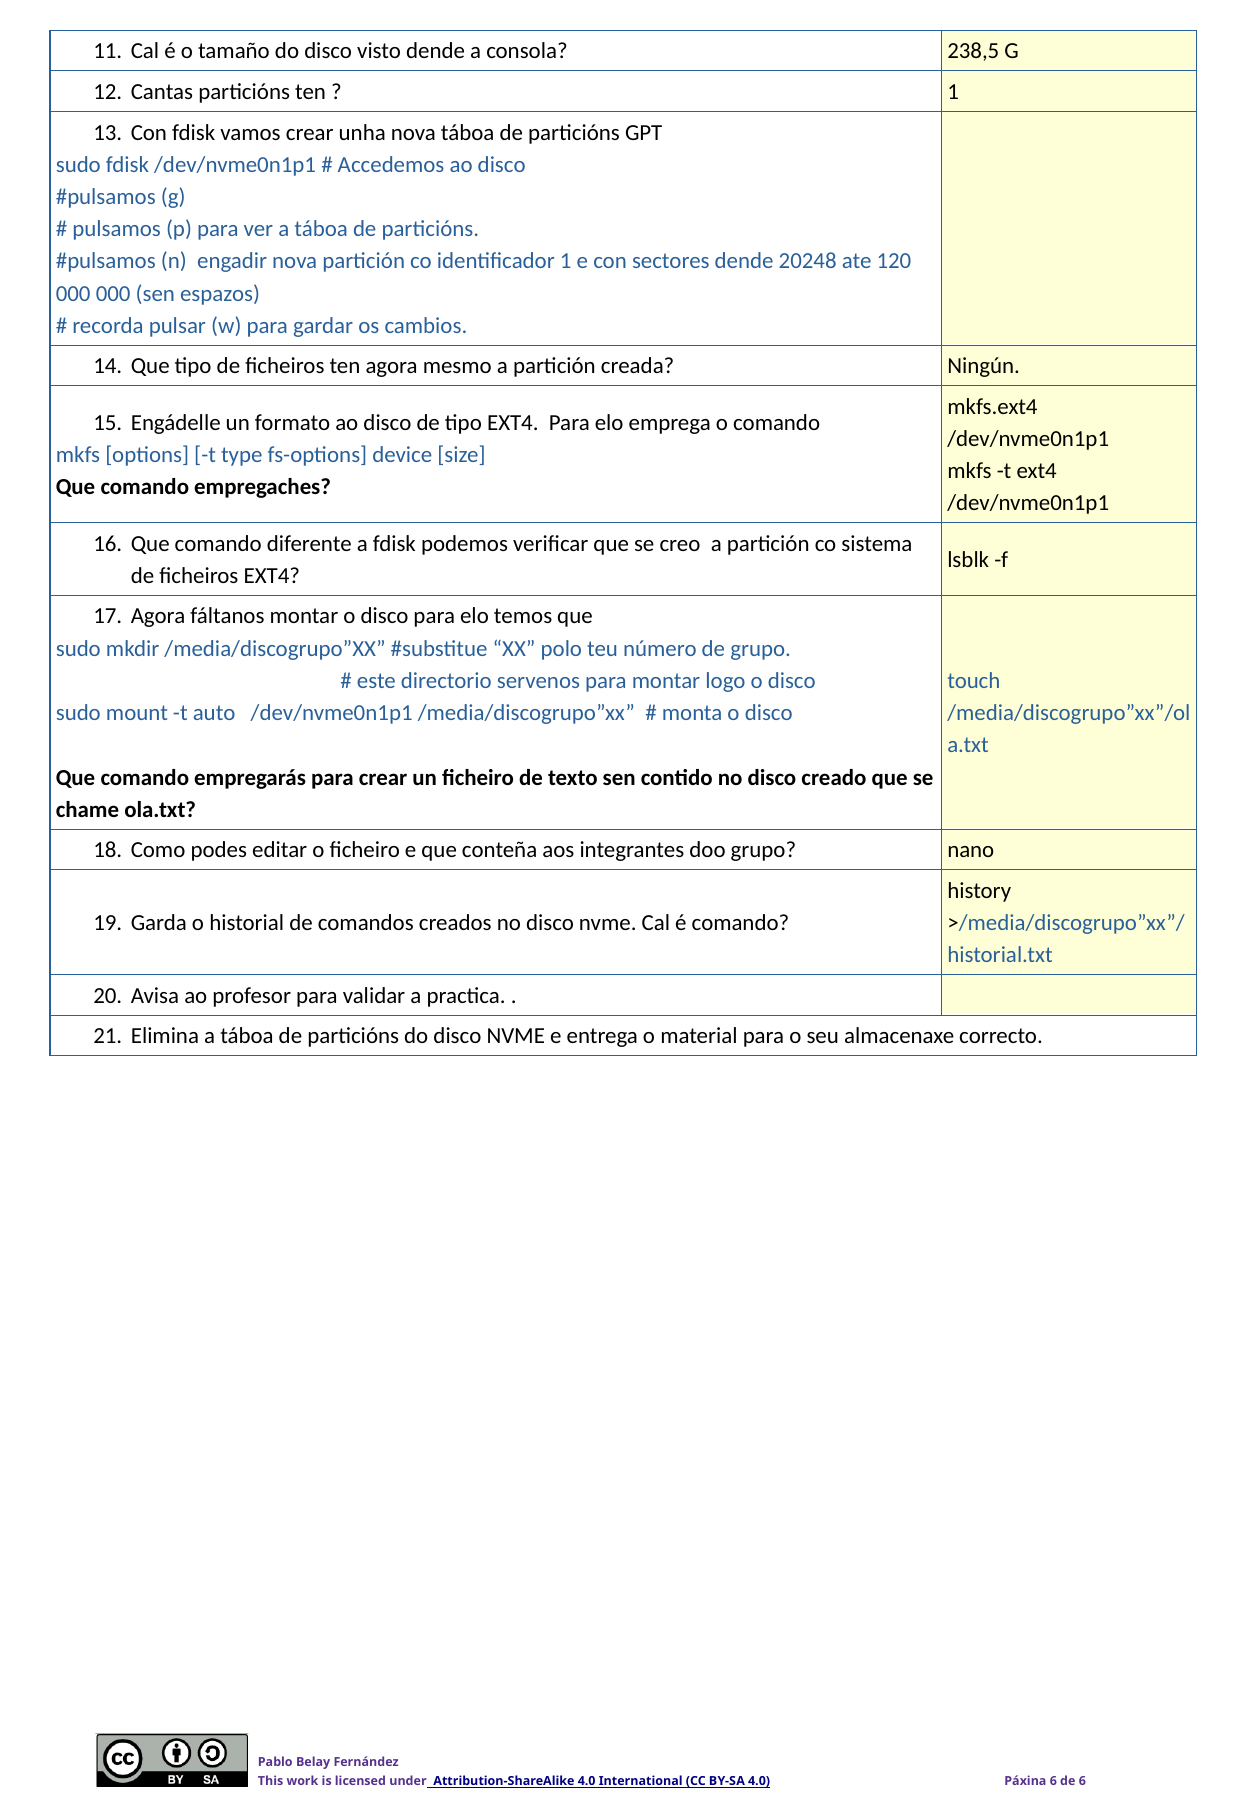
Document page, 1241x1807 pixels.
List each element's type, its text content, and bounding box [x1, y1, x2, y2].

table_cell Ningún. [942, 346, 1196, 385]
table_cell Que tipo de ficheiros ten agora mesmo a partición creada? [51, 346, 941, 385]
table_cell 238,5 G [942, 31, 1196, 70]
table_cell Engádelle un formato ao disco de tipo EXT4. Para elo emprega o comando mkfs [options] [-t type fs-options] device [size] Que comando empregaches? [51, 386, 941, 522]
table_cell nano [942, 830, 1196, 869]
table_cell 1 [942, 71, 1196, 111]
table_cell Avisa ao profesor para validar a practica. . [51, 975, 941, 1014]
table_cell Como podes editar o ficheiro e que conteña aos integrantes doo grupo? [51, 830, 941, 869]
table_cell Que comando diferente a fdisk podemos verificar que se creo a partición co sistema de ficheiros EXT4? [51, 523, 941, 595]
table_cell [942, 112, 1196, 344]
table_cell Agora fáltanos montar o disco para elo temos que sudo mkdir /media/discogrupo”XX” #substitue “XX” polo teu número de grupo. # este directorio servenos para montar logo o disco sudo mount -t auto /dev/nvme0n1p1 /media/discogrupo”xx” # monta o disco Que comando empregarás para crear un ficheiro de texto sen contido no disco creado que se chame ola.txt? [51, 596, 941, 828]
table_cell Garda o historial de comandos creados no disco nvme. Cal é comando? [51, 870, 941, 974]
table_cell Cantas particións ten ? [51, 71, 941, 111]
picture [95, 1732, 249, 1789]
table_cell Cal é o tamaño do disco visto dende a consola? [51, 31, 941, 70]
table_cell lsblk -f [942, 523, 1196, 595]
table_cell Elimina a táboa de particións do disco NVME e entrega o material para o seu almacenaxe correcto. [51, 1016, 1196, 1055]
table_cell touch /media/discogrupo”xx”/ola.txt [942, 596, 1196, 828]
table_cell [942, 975, 1196, 1014]
table_cell mkfs.ext4 /dev/nvme0n1p1 mkfs -t ext4 /dev/nvme0n1p1 [942, 386, 1196, 522]
table_cell Con fdisk vamos crear unha nova táboa de particións GPT sudo fdisk /dev/nvme0n1p1 # Accedemos ao disco #pulsamos (g) # pulsamos (p) para ver a táboa de particións. #pulsamos (n) engadir nova partición co identificador 1 e con sectores dende 20248 ate 120 000 000 (sen espazos) # recorda pulsar (w) para gardar os cambios. [51, 112, 941, 344]
table_cell history >/media/discogrupo”xx”/historial.txt [942, 870, 1196, 974]
